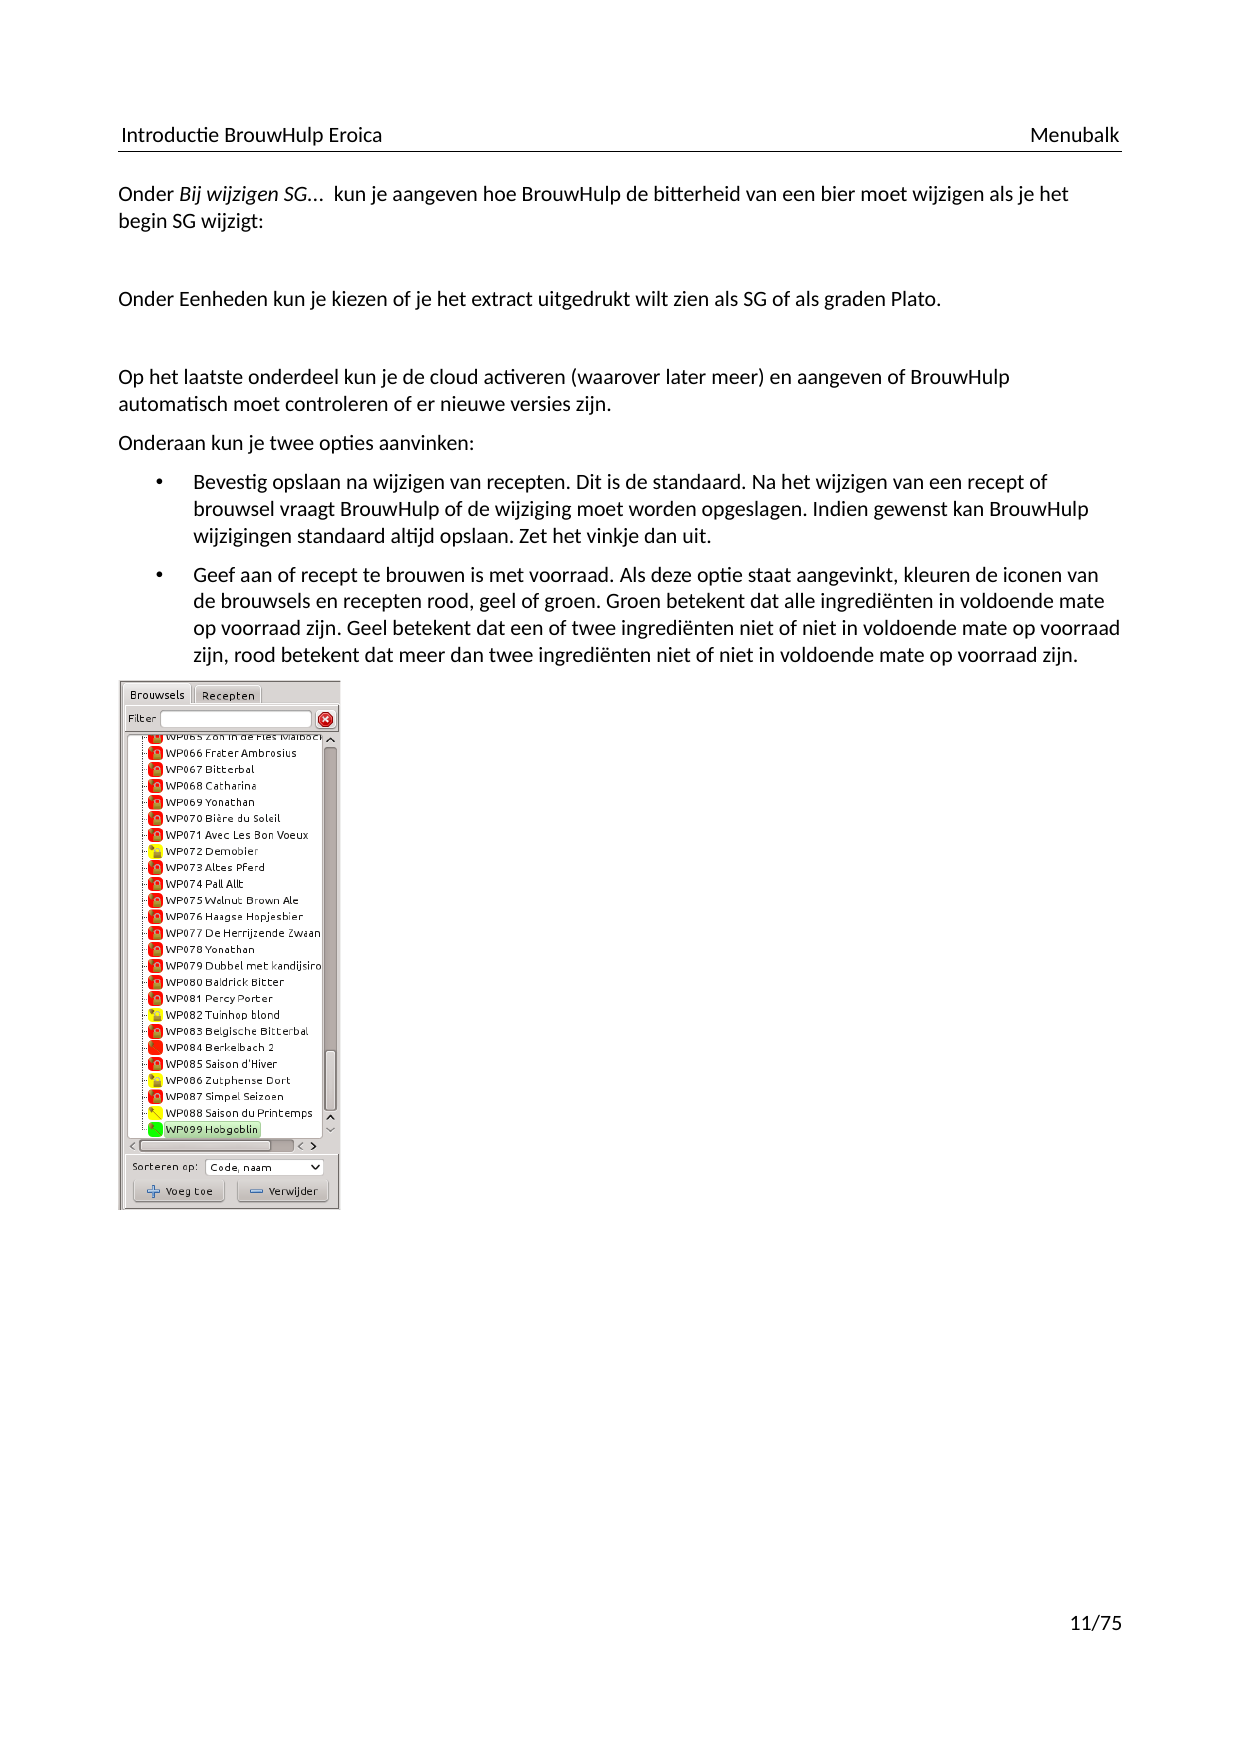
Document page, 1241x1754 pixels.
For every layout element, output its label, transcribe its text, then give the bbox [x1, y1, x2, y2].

list Bevestig opslaan na wijzigen van recepten. Dit is de standaard. Na het wijzigen van een recept of brouwsel vraagt BrouwHulp of de wijziging moet worden opgeslagen. Indien gewenst kan BrouwHulp wijzigingen standaard altijd opslaan. Zet het vinkje dan uit. [156, 468, 1122, 548]
text Op het laatste onderdeel kun je de cloud activeren (waarover later meer) en aangeven of BrouwHulp automatisch moet controleren of er nieuwe versies zijn. [118, 363, 1122, 417]
picture [118, 680, 341, 1210]
text Onder Eenheden kun je kiezen of je het extract uitgedrukt wilt zien als SG of als graden Plato. [118, 285, 1122, 312]
list Geef aan of recept te brouwen is met voorraad. Als deze optie staat aangevinkt, kleuren de iconen van de brouwsels en recepten rood, geel of groen. Groen betekent dat alle ingrediënten in voldoende mate op voorraad zijn. Geel betekent dat een of twee ingrediënten niet of niet in voldoende mate op voorraad zijn, rood betekent dat meer dan twee ingrediënten niet of niet in voldoende mate op voorraad zijn. [156, 561, 1122, 668]
text Onder Bij wijzigen SG... kun je aangeven hoe BrouwHulp de bitterheid van een bier moet wijzigen als je het begin SG wijzigt: [118, 180, 1122, 233]
text Onderaan kun je twee opties aanvinken: [118, 429, 1122, 456]
